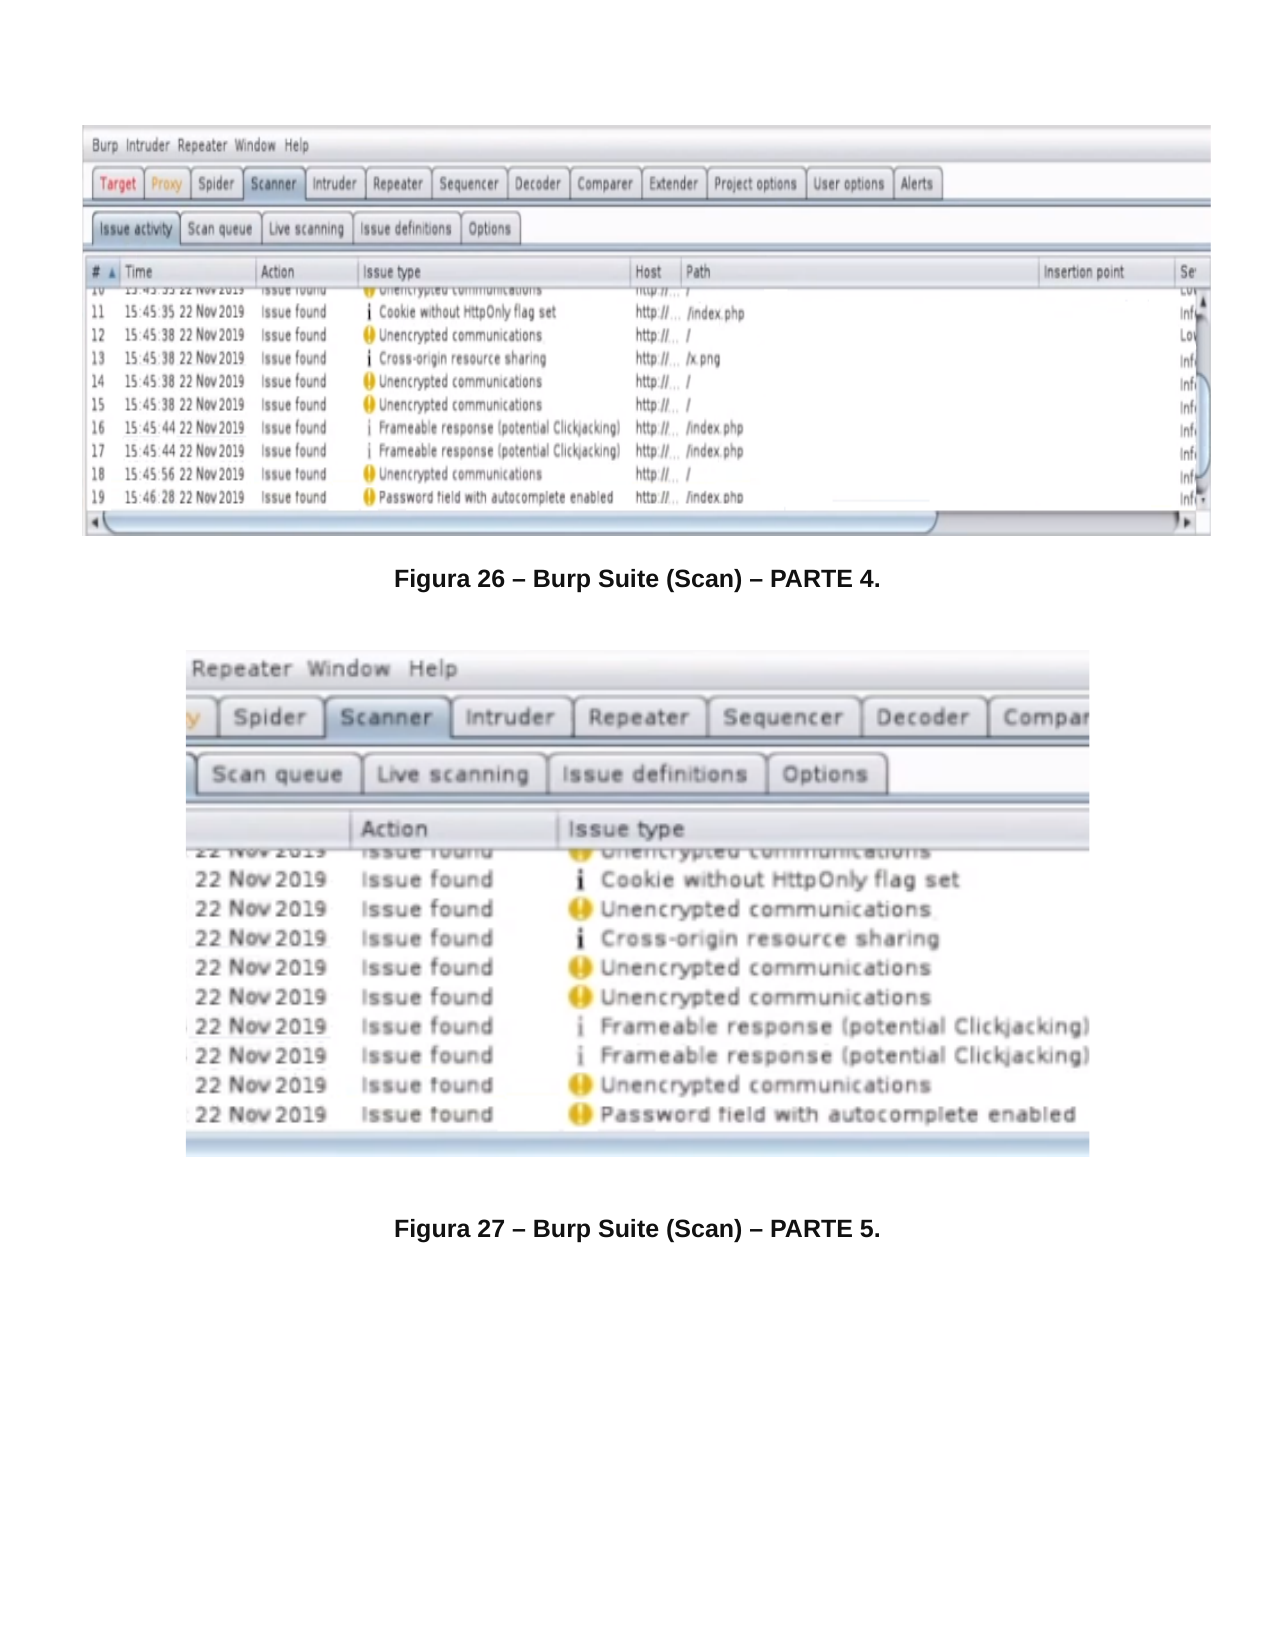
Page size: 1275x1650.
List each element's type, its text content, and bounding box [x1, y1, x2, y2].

text Figura 27 – Burp Suite (Scan) – PARTE 5. [118, 1214, 1157, 1243]
picture [82, 125, 1212, 536]
picture [185, 650, 1090, 1157]
text Figura 26 – Burp Suite (Scan) – PARTE 4. [118, 564, 1157, 593]
